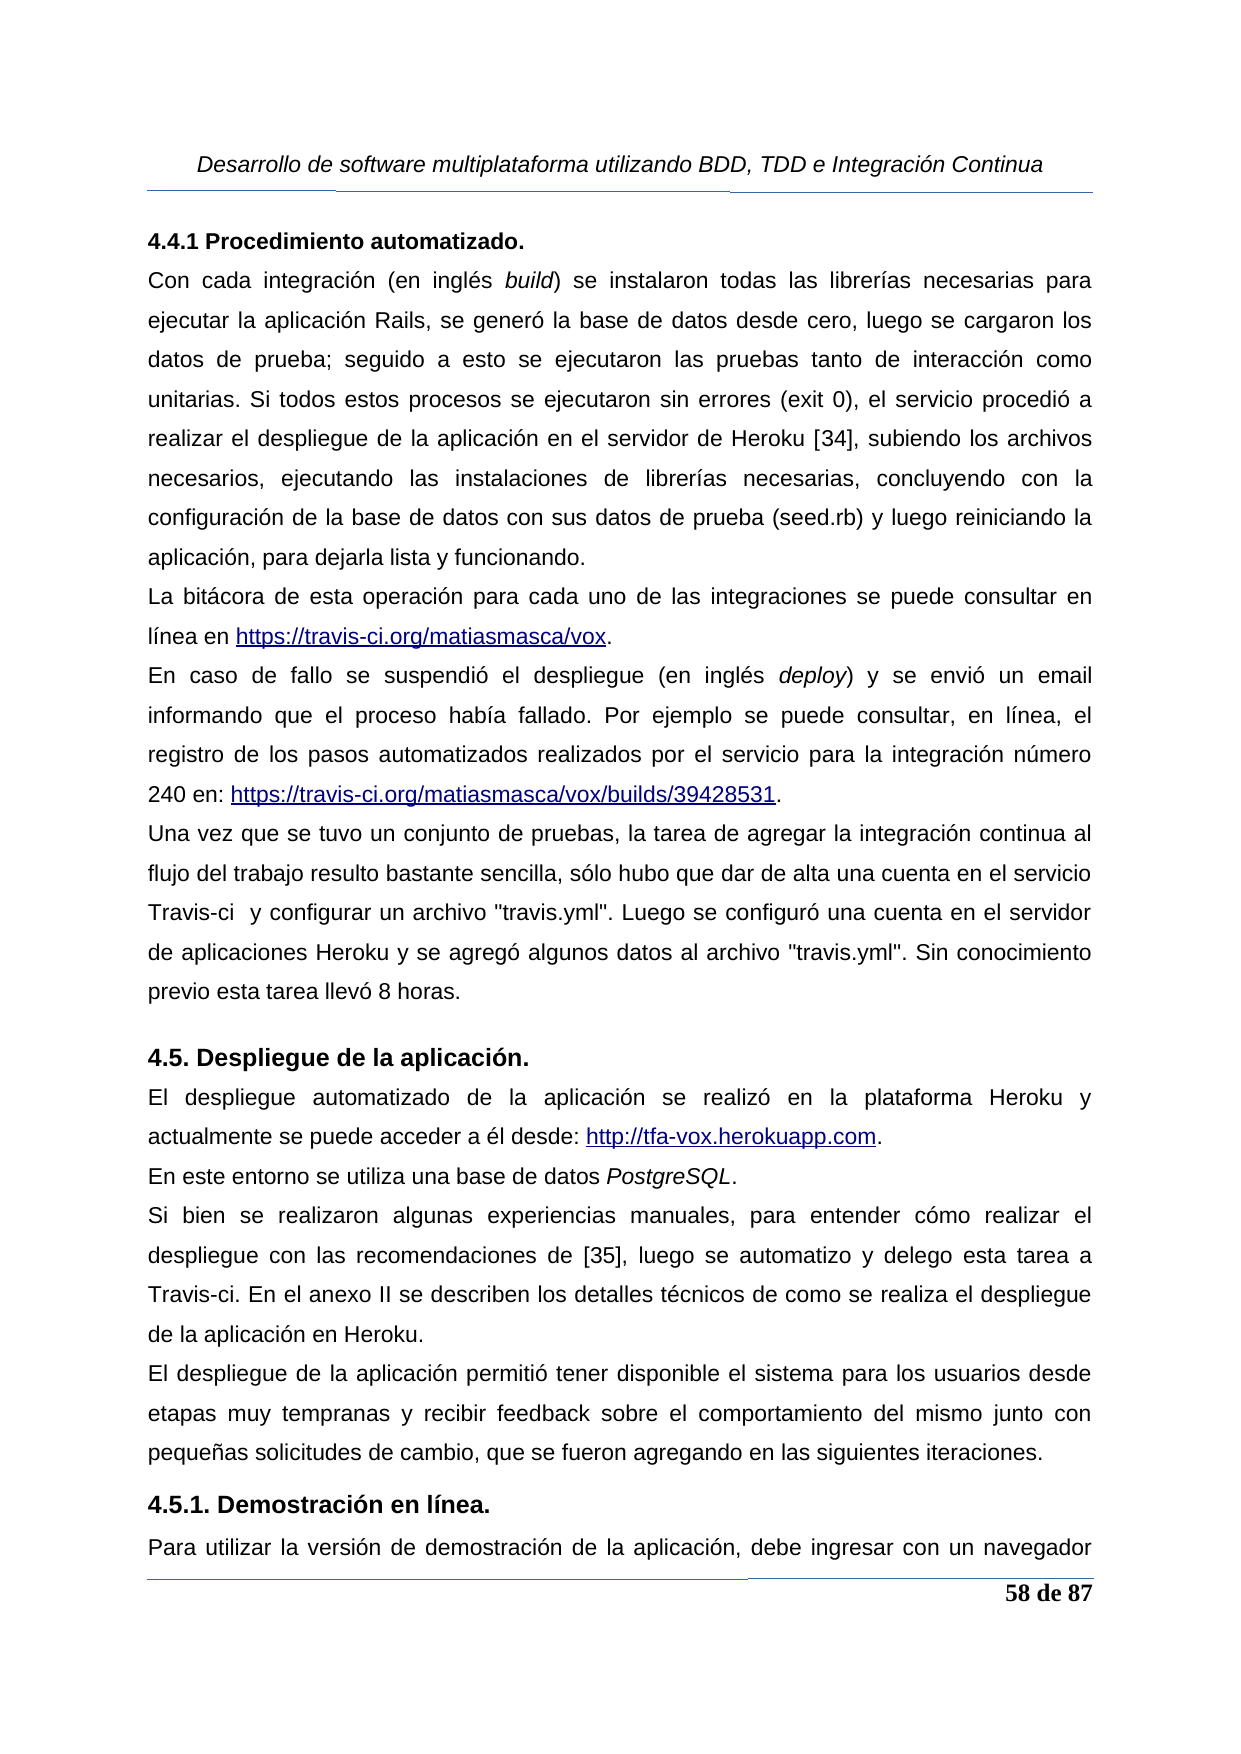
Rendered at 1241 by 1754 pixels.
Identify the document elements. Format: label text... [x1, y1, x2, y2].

text 4.5.1. Demostración en línea. [148, 1490, 1093, 1519]
subtitle 4.5. Despliegue de la aplicación. [148, 1042, 1093, 1071]
text 4.4.1 Procedimiento automatizado. [148, 228, 1093, 254]
text Con cada integración (en inglés build) se instalaron todas las librerías necesarias para ejecutar la aplicación Rails, se generó la base de datos desde cero, luego se cargaron los datos de prueba; seguido a esto se ejecutaron las pruebas tanto de interacción como unitarias. Si todos estos procesos se ejecutaron sin errores (exit 0), el servicio procedió a realizar el despliegue de la aplicación en el servidor de Heroku [34], subiendo los archivos necesarios, ejecutando las instalaciones de librerías necesarias, concluyendo con la configuración de la base de datos con sus datos de prueba (seed.rb) y luego reiniciando la aplicación, para dejarla lista y funcionando. [148, 267, 1093, 570]
text En este entorno se utiliza una base de datos PostgreSQL. [148, 1163, 1093, 1189]
text El despliegue automatizado de la aplicación se realizó en la plataforma Heroku y actualmente se puede acceder a él desde: http://tfa-vox.herokuapp.com. [148, 1084, 1093, 1149]
text El despliegue de la aplicación permitió tener disponible el sistema para los usuarios desde etapas muy tempranas y recibir feedback sobre el comportamiento del mismo junto con pequeñas solicitudes de cambio, que se fueron agregando en las siguientes iteraciones. [148, 1360, 1093, 1465]
text Para utilizar la versión de demostración de la aplicación, debe ingresar con un navegador [148, 1533, 1093, 1560]
text La bitácora de esta operación para cada uno de las integraciones se puede consultar en línea en https://travis-ci.org/matiasmasca/vox. [148, 583, 1093, 649]
text En caso de fallo se suspendió el despliegue (en inglés deploy) y se envió un email informando que el proceso había fallado. Por ejemplo se puede consultar, en línea, el registro de los pasos automatizados realizados por el servicio para la integración número 240 en: https://travis-ci.org/matiasmasca/vox/builds/39428531. [148, 662, 1093, 807]
text Una vez que se tuvo un conjunto de pruebas, la tarea de agregar la integración continua al flujo del trabajo resulto bastante sencilla, sólo hubo que dar de alta una cuenta en el servicio Travis-ci y configurar un archivo "travis.yml". Luego se configuró una cuenta en el servidor de aplicaciones Heroku y se agregó algunos datos al archivo "travis.yml". Sin conocimiento previo esta tarea llevó 8 horas. [148, 820, 1093, 1004]
text Si bien se realizaron algunas experiencias manuales, para entender cómo realizar el despliegue con las recomendaciones de [35], luego se automatizo y delego esta tarea a Travis-ci. En el anexo II se describen los detalles técnicos de como se realiza el despliegue de la aplicación en Heroku. [148, 1202, 1093, 1347]
